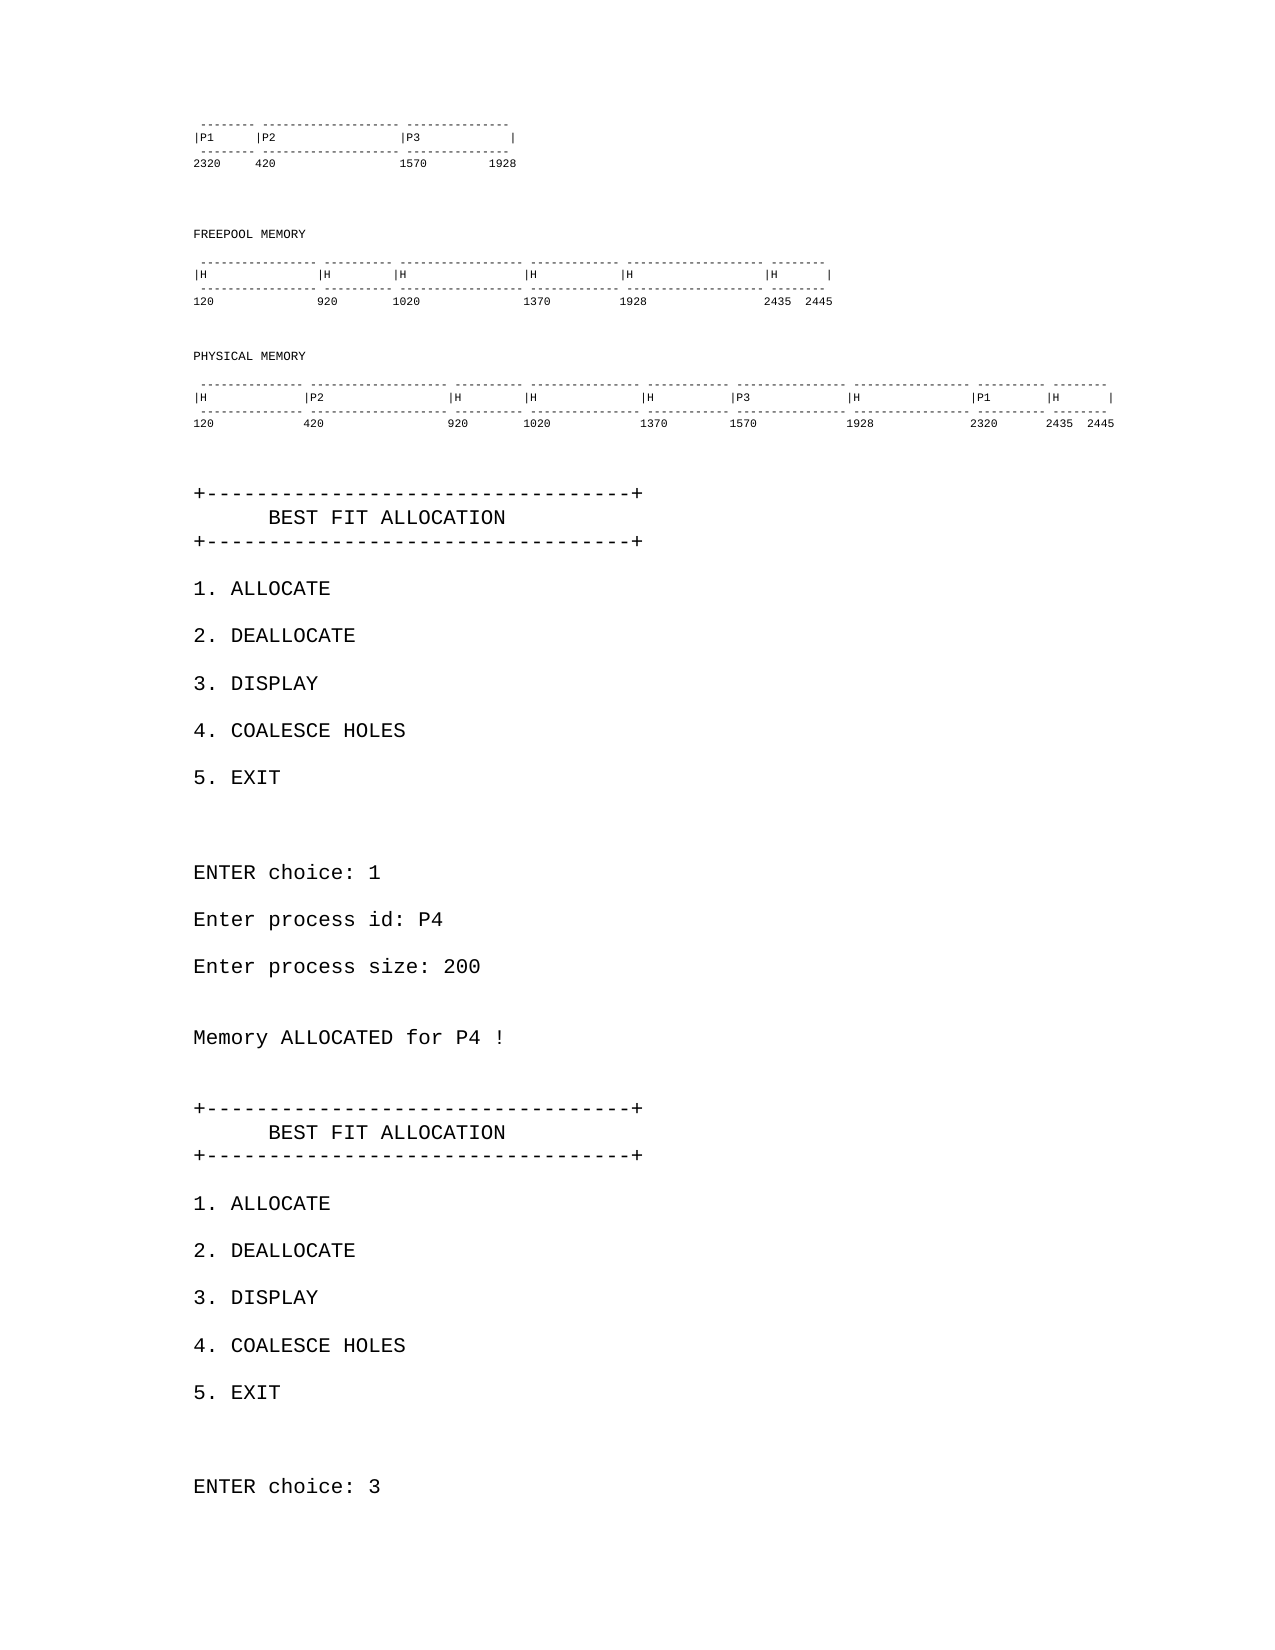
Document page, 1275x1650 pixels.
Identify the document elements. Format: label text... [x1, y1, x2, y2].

text PHYSICAL MEMORY [118, 350, 1157, 364]
text BEST FIT ALLOCATION [118, 1122, 1157, 1145]
text Enter process id: P4 [118, 909, 1157, 933]
text -------- -------------------- --------------- [118, 118, 1157, 132]
text ENTER choice: 1 [118, 862, 1157, 885]
text 4. COALESCE HOLES [118, 720, 1157, 743]
text 2320 420 1570 1928 [118, 158, 1157, 171]
text +----------------------------------+ [118, 1145, 1157, 1169]
text +----------------------------------+ [118, 531, 1157, 554]
text |H |H |H |H |H |H | [118, 269, 1157, 282]
text ----------------- ---------- ------------------ ------------- -------------------- -------- [118, 282, 1157, 295]
text 3. DISPLAY [118, 672, 1157, 696]
text 120 420 920 1020 1370 1570 1928 2320 2435 2445 [118, 418, 1157, 431]
text 5. EXIT [118, 767, 1157, 791]
text 2. DEALLOCATE [118, 625, 1157, 649]
text --------------- -------------------- ---------- ---------------- ------------ ---------------- ----------------- ---------- -------- [118, 378, 1157, 392]
text Memory ALLOCATED for P4 ! [118, 1027, 1157, 1051]
text |H |P2 |H |H |H |P3 |H |P1 |H | [118, 392, 1157, 405]
text Enter process size: 200 [118, 956, 1157, 980]
text +----------------------------------+ [118, 1098, 1157, 1122]
text 5. EXIT [118, 1382, 1157, 1406]
text |P1 |P2 |P3 | [118, 132, 1157, 145]
text BEST FIT ALLOCATION [118, 507, 1157, 531]
text --------------- -------------------- ---------- ---------------- ------------ ---------------- ----------------- ---------- -------- [118, 405, 1157, 418]
text 1. ALLOCATE [118, 1193, 1157, 1216]
text 1. ALLOCATE [118, 578, 1157, 602]
text FREEPOOL MEMORY [118, 228, 1157, 242]
text 120 920 1020 1370 1928 2435 2445 [118, 295, 1157, 308]
text ENTER choice: 3 [118, 1476, 1157, 1500]
text -------- -------------------- --------------- [118, 145, 1157, 158]
text 2. DEALLOCATE [118, 1240, 1157, 1264]
text ----------------- ---------- ------------------ ------------- -------------------- -------- [118, 256, 1157, 269]
text 3. DISPLAY [118, 1287, 1157, 1311]
text +----------------------------------+ [118, 483, 1157, 507]
text 4. COALESCE HOLES [118, 1334, 1157, 1358]
